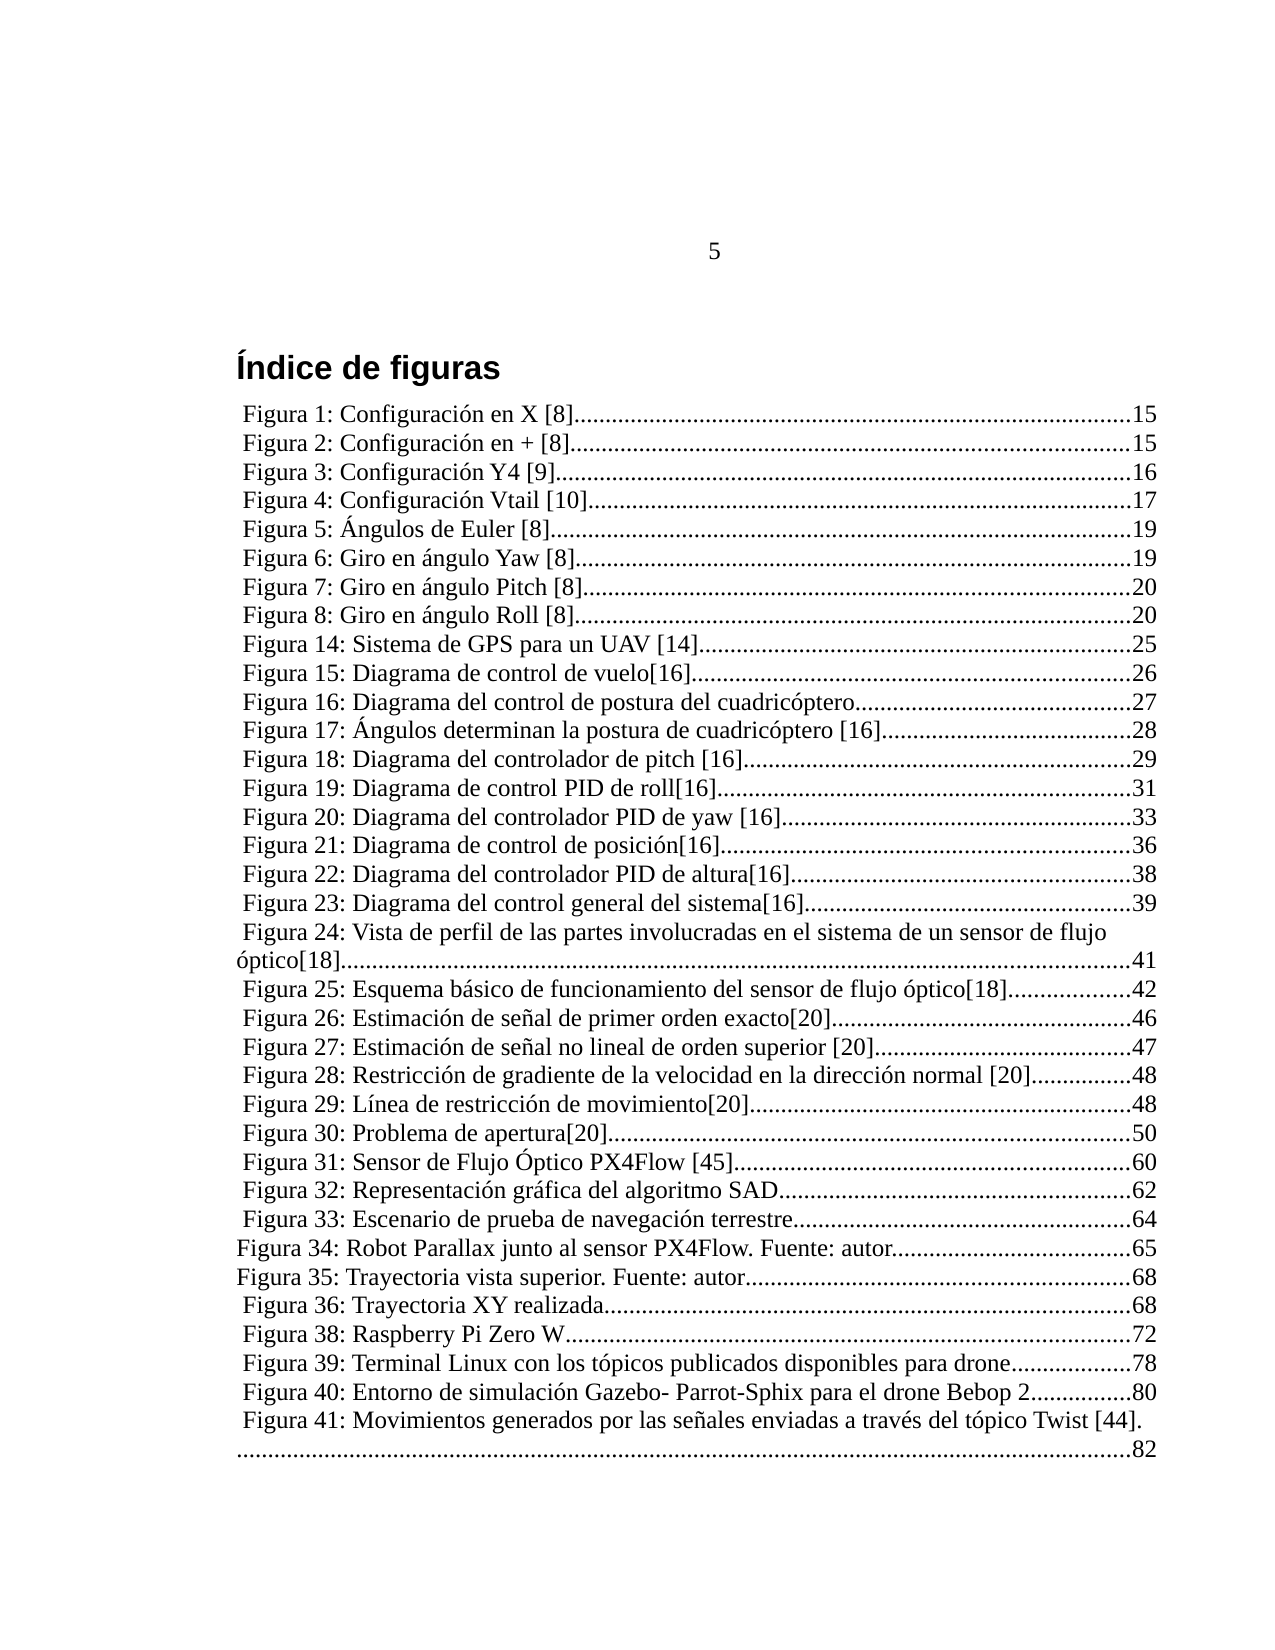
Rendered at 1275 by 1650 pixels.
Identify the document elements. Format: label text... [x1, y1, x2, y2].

text Figura 14: Sistema de GPS para un UAV [14] 25 [236, 629, 1157, 658]
text Figura 20: Diagrama del controlador PID de yaw [16] 33 [236, 802, 1157, 830]
text Figura 18: Diagrama del controlador de pitch [16] 29 [236, 744, 1157, 773]
text Figura 21: Diagrama de control de posición[16] 36 [236, 830, 1157, 859]
text Figura 30: Problema de apertura[20] 50 [236, 1118, 1157, 1147]
text Figura 15: Diagrama de control de vuelo[16] 26 [236, 658, 1157, 687]
text Figura 8: Giro en ángulo Roll [8] 20 [236, 600, 1157, 629]
text Figura 36: Trayectoria XY realizada 68 [236, 1290, 1157, 1319]
text Figura 22: Diagrama del controlador PID de altura[16] 38 [236, 859, 1157, 888]
text Figura 24: Vista de perfil de las partes involucradas en el sistema de un sensor de flujo óptico[18] 41 [236, 917, 1157, 974]
subtitle Índice de figuras [236, 348, 1157, 387]
text Figura 16: Diagrama del control de postura del cuadricóptero 27 [236, 687, 1157, 715]
text Figura 26: Estimación de señal de primer orden exacto[20] 46 [236, 1003, 1157, 1032]
text Figura 31: Sensor de Flujo Óptico PX4Flow [45] 60 [236, 1147, 1157, 1175]
text Figura 1: Configuración en X [8] 15 [236, 399, 1157, 428]
text Figura 6: Giro en ángulo Yaw [8] 19 [236, 543, 1157, 572]
text Figura 35: Trayectoria vista superior. Fuente: autor 68 [236, 1262, 1157, 1290]
text Figura 4: Configuración Vtail [10] 17 [236, 485, 1157, 514]
text Figura 33: Escenario de prueba de navegación terrestre. 64 [236, 1204, 1157, 1233]
text Figura 29: Línea de restricción de movimiento[20] 48 [236, 1089, 1157, 1118]
text Figura 17: Ángulos determinan la postura de cuadricóptero [16] 28 [236, 715, 1157, 744]
text Figura 41: Movimientos generados por las señales enviadas a través del tópico Twist [44]. 82 [236, 1405, 1157, 1463]
text Figura 34: Robot Parallax junto al sensor PX4Flow. Fuente: autor. 65 [236, 1233, 1157, 1262]
text Figura 7: Giro en ángulo Pitch [8] 20 [236, 572, 1157, 600]
text Figura 39: Terminal Linux con los tópicos publicados disponibles para drone 78 [236, 1348, 1157, 1377]
text Figura 23: Diagrama del control general del sistema[16] 39 [236, 888, 1157, 917]
text Figura 40: Entorno de simulación Gazebo- Parrot-Sphix para el drone Bebop 2 80 [236, 1377, 1157, 1405]
text Figura 32: Representación gráfica del algoritmo SAD 62 [236, 1175, 1157, 1204]
text Figura 25: Esquema básico de funcionamiento del sensor de flujo óptico[18] 42 [236, 974, 1157, 1003]
text Figura 19: Diagrama de control PID de roll[16] 31 [236, 773, 1157, 802]
text Figura 27: Estimación de señal no lineal de orden superior [20] 47 [236, 1032, 1157, 1060]
text Figura 38: Raspberry Pi Zero W 72 [236, 1319, 1157, 1348]
text Figura 5: Ángulos de Euler [8]. 19 [236, 514, 1157, 543]
text Figura 3: Configuración Y4 [9] 16 [236, 457, 1157, 485]
text Figura 2: Configuración en + [8] 15 [236, 428, 1157, 457]
text Figura 28: Restricción de gradiente de la velocidad en la dirección normal [20] 48 [236, 1060, 1157, 1089]
